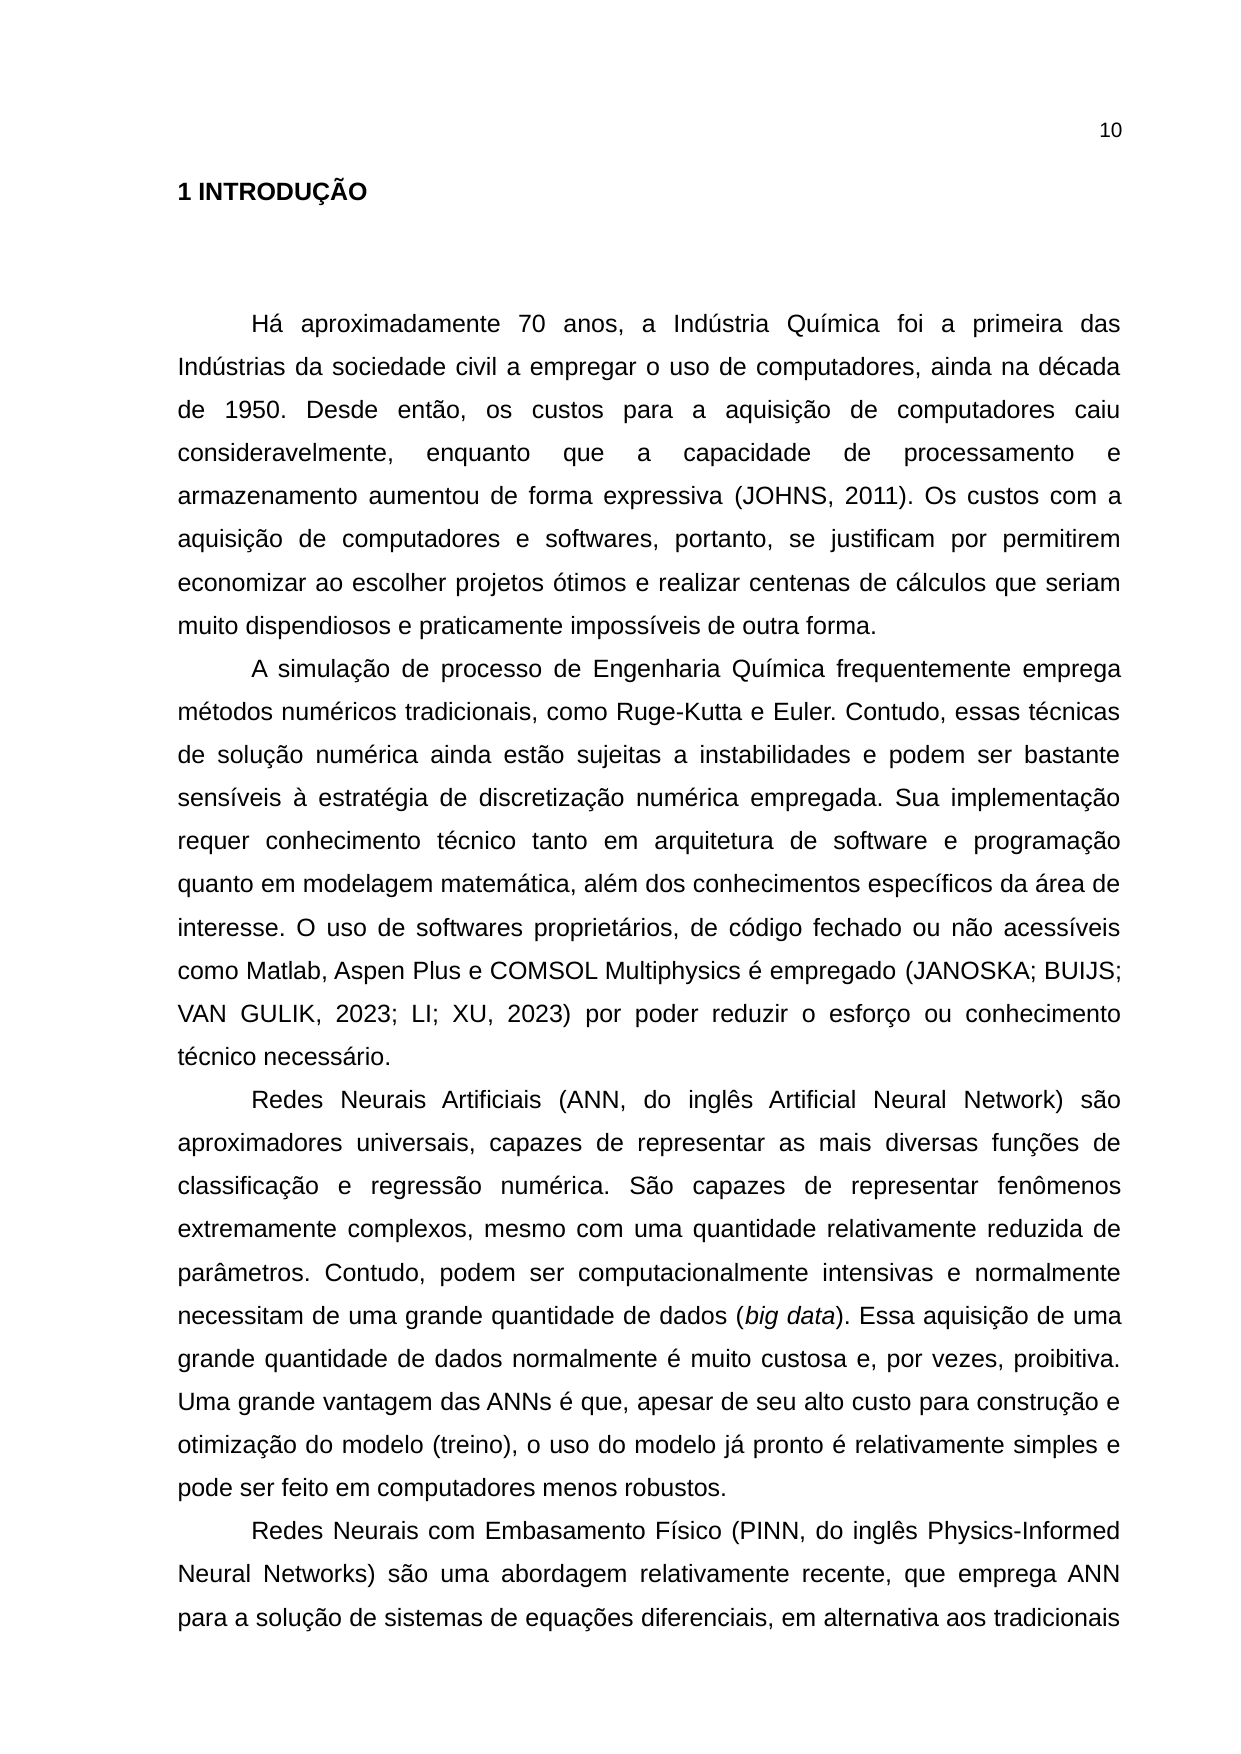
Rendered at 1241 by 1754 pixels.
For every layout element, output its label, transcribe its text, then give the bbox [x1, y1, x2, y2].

subtitle Introdução [177, 177, 1122, 206]
text Há aproximadamente 70 anos, a Indústria Química foi a primeira das Indústrias da sociedade civil a empregar o uso de computadores, ainda na década de 1950. Desde então, os custos para a aquisição de computadores caiu consideravelmente, enquanto que a capacidade de processamento e armazenamento aumentou de forma expressiva (JOHNS, 2011). Os custos com a aquisição de computadores e softwares, portanto, se justificam por permitirem economizar ao escolher projetos ótimos e realizar centenas de cálculos que seriam muito dispendiosos e praticamente impossíveis de outra forma. [177, 309, 1122, 639]
text A simulação de processo de Engenharia Química frequentemente emprega métodos numéricos tradicionais, como Ruge-Kutta e Euler. Contudo, essas técnicas de solução numérica ainda estão sujeitas a instabilidades e podem ser bastante sensíveis à estratégia de discretização numérica empregada. Sua implementação requer conhecimento técnico tanto em arquitetura de software e programação quanto em modelagem matemática, além dos conhecimentos específicos da área de interesse. O uso de softwares proprietários, de código fechado ou não acessíveis como Matlab, Aspen Plus e COMSOL Multiphysics é empregado (JANOSKA; BUIJS; VAN GULIK, 2023; LI; XU, 2023) por poder reduzir o esforço ou conhecimento técnico necessário. [177, 654, 1122, 1071]
text Redes Neurais com Embasamento Físico (PINN, do inglês Physics-Informed Neural Networks) são uma abordagem relativamente recente, que emprega ANN para a solução de sistemas de equações diferenciais, em alternativa aos tradicionais [177, 1516, 1122, 1631]
text Redes Neurais Artificiais (ANN, do inglês Artificial Neural Network) são aproximadores universais, capazes de representar as mais diversas funções de classificação e regressão numérica. São capazes de representar fenômenos extremamente complexos, mesmo com uma quantidade relativamente reduzida de parâmetros. Contudo, podem ser computacionalmente intensivas e normalmente necessitam de uma grande quantidade de dados (big data). Essa aquisição de uma grande quantidade de dados normalmente é muito custosa e, por vezes, proibitiva. Uma grande vantagem das ANNs é que, apesar de seu alto custo para construção e otimização do modelo (treino), o uso do modelo já pronto é relativamente simples e pode ser feito em computadores menos robustos. [177, 1085, 1122, 1502]
